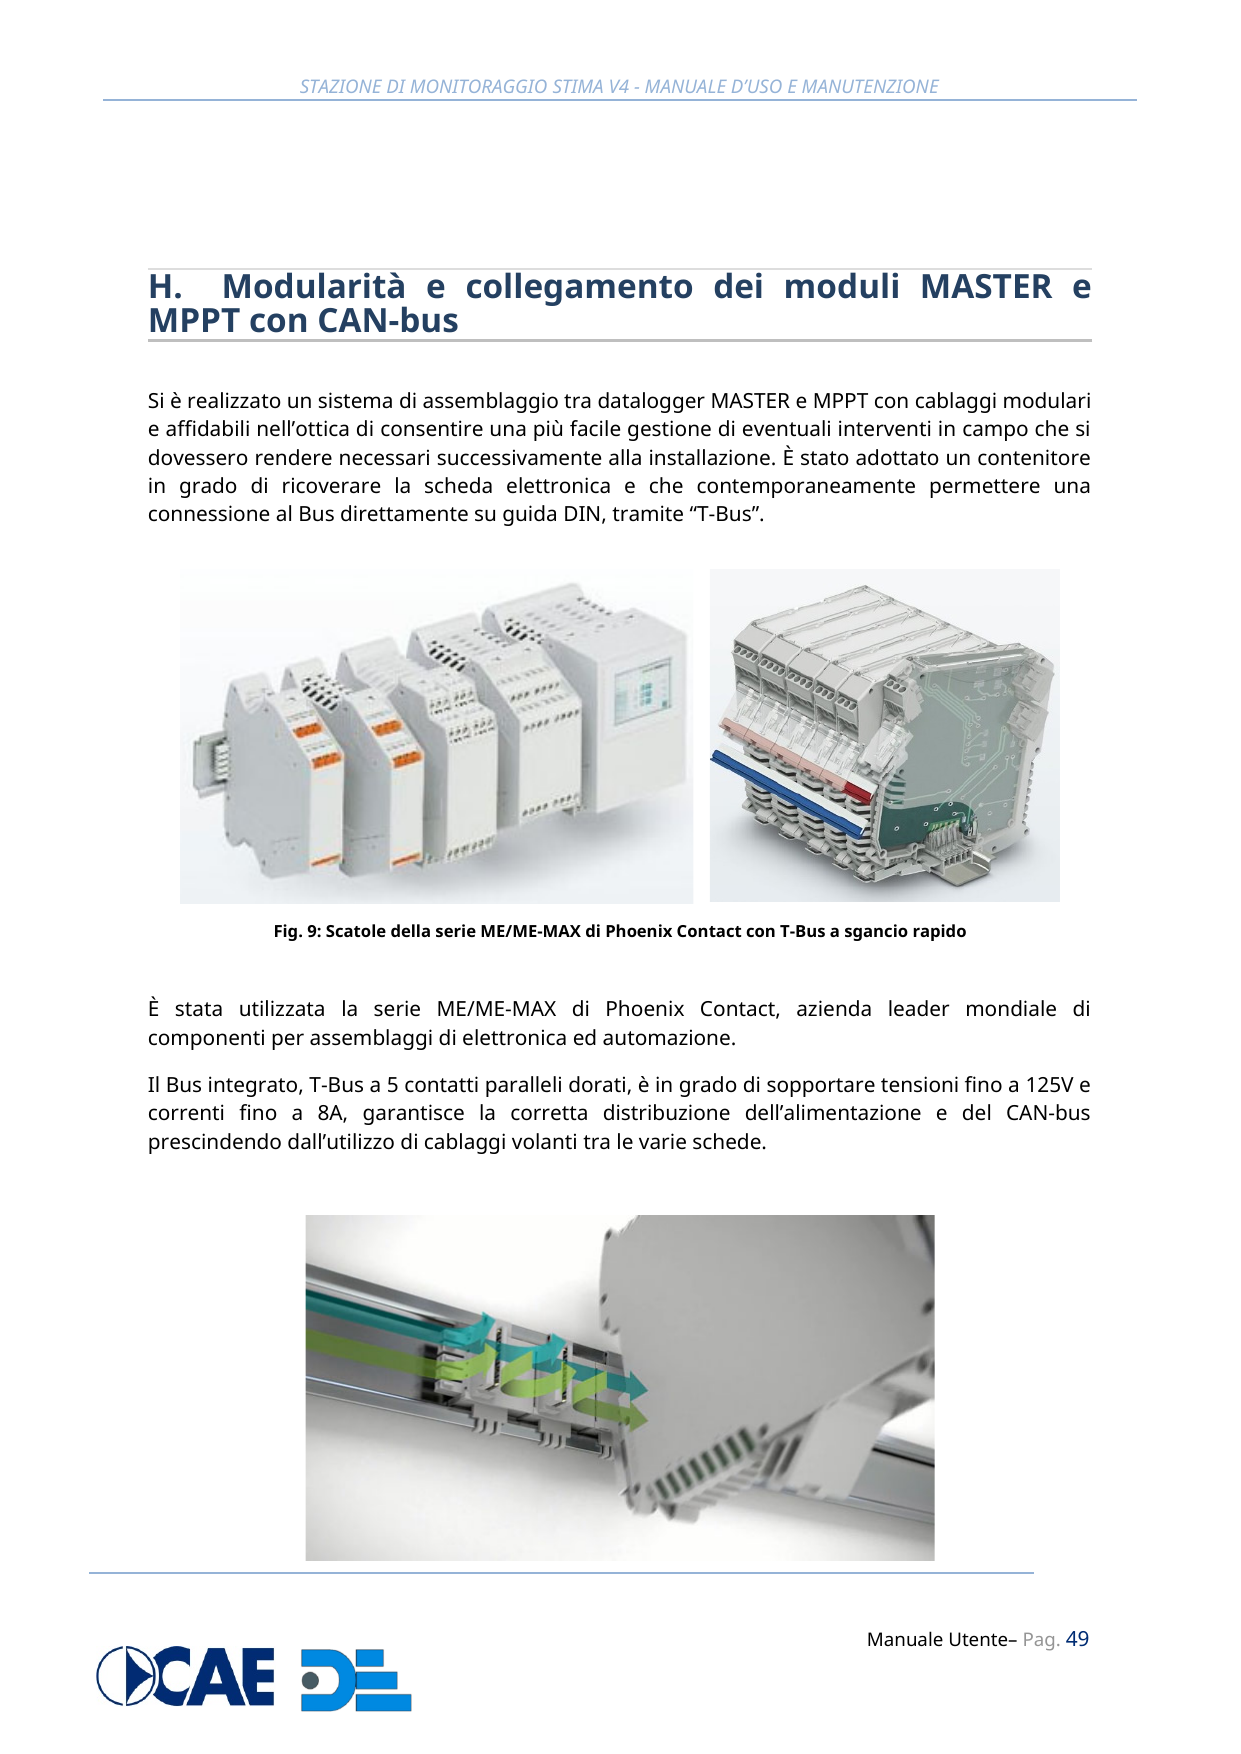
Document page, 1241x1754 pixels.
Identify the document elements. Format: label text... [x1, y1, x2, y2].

list Modularità e collegamento dei moduli MASTER e MPPT con CAN-bus [148, 270, 1092, 339]
text È stata utilizzata la serie ME/ME-MAX di Phoenix Contact, azienda leader mondiale di componenti per assemblaggi di elettronica ed automazione. [148, 994, 1092, 1051]
text Fig. 9: Scatole della serie ME/ME-MAX di Phoenix Contact con T-Bus a sgancio rapido [148, 920, 1092, 943]
text Si è realizzato un sistema di assemblaggio tra datalogger MASTER e MPPT con cablaggi modulari e affidabili nell’ottica di consentire una più facile gestione di eventuali interventi in campo che si dovessero rendere necessari successivamente alla installazione. È stato adottato un contenitore in grado di ricoverare la scheda elettronica e che contemporaneamente permettere una connessione al Bus direttamente su guida DIN, tramite “T-Bus”. [148, 386, 1092, 528]
text Il Bus integrato, T-Bus a 5 contatti paralleli dorati, è in grado di sopportare tensioni fino a 125V e correnti fino a 8A, garantisce la corretta distribuzione dell’alimentazione e del CAN-bus prescindendo dall’utilizzo di cablaggi volanti tra le varie schede. [148, 1070, 1092, 1155]
